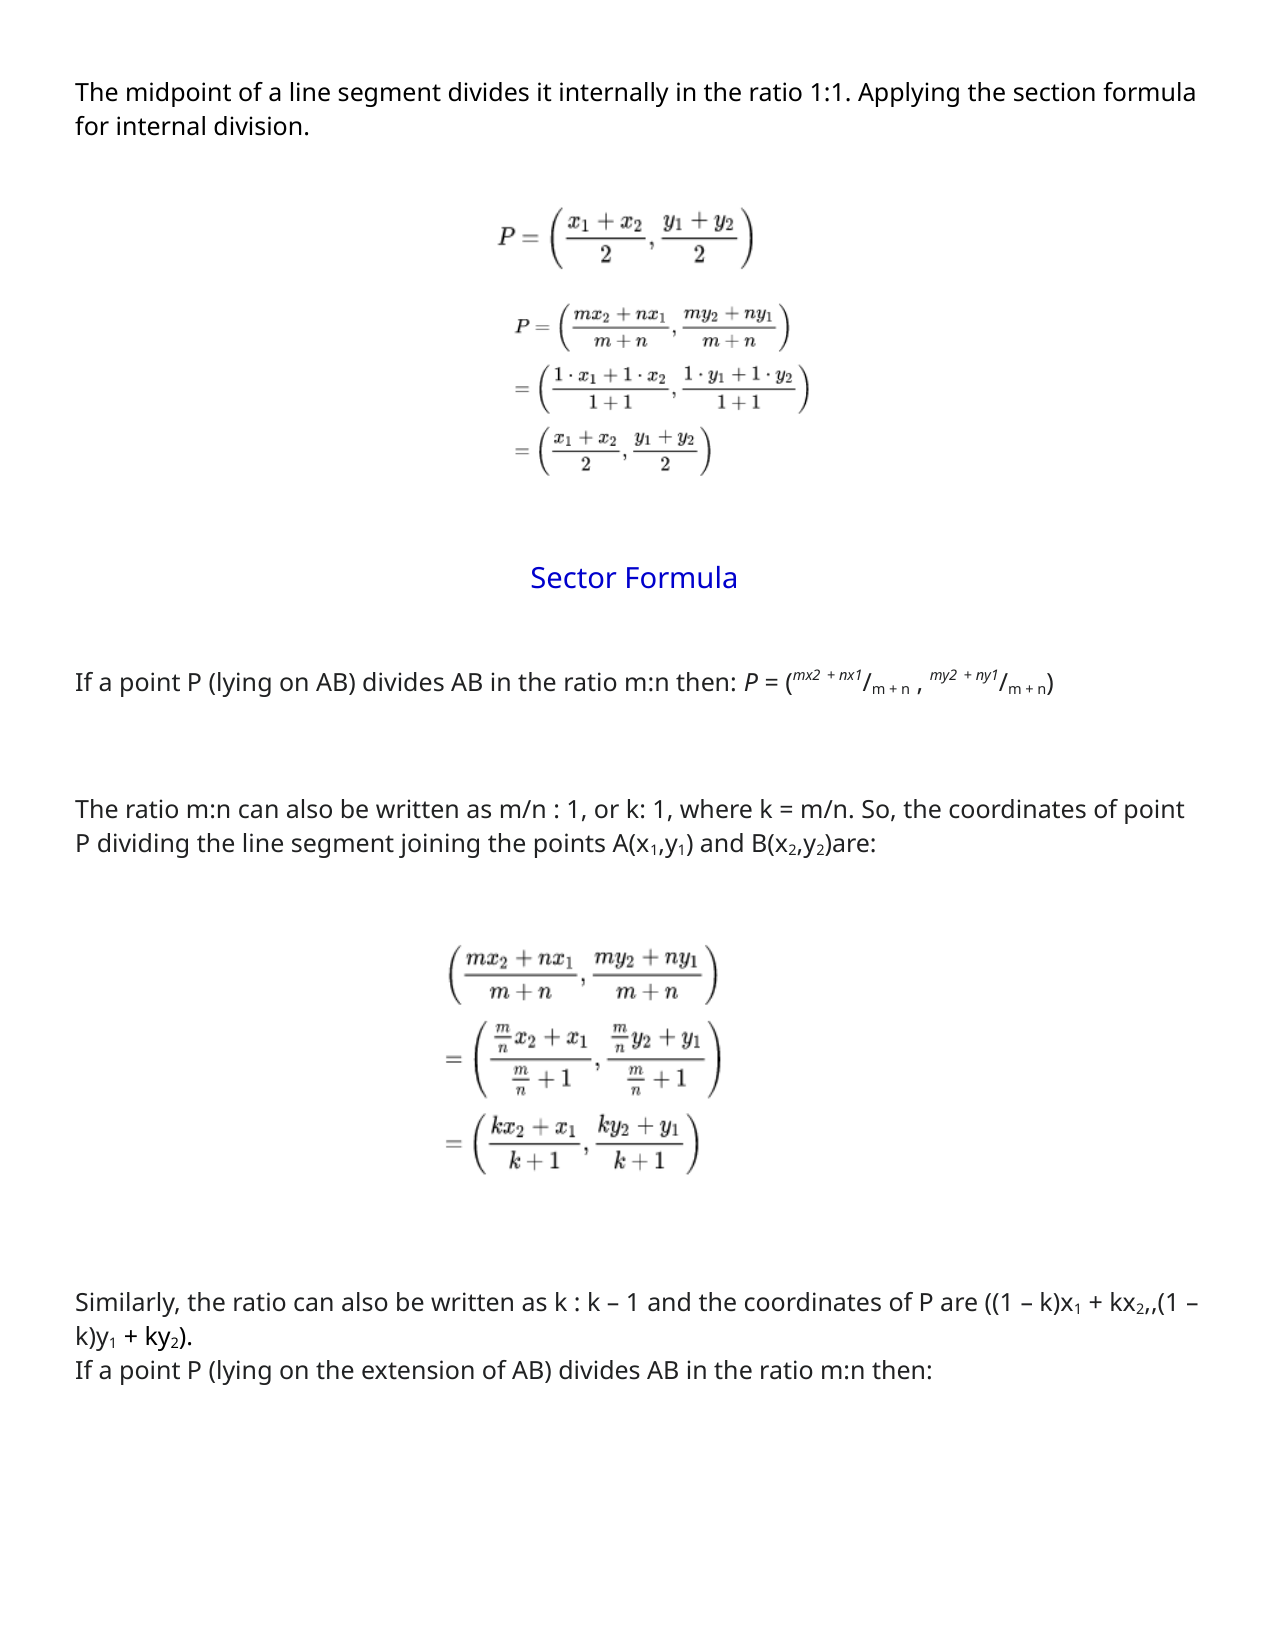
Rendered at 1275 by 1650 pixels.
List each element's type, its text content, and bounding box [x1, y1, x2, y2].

picture [461, 178, 833, 489]
text If a point P (lying on the extension of AB) divides AB in the ratio m:n then: [75, 1353, 1200, 1387]
picture [423, 932, 852, 1188]
text If a point P (lying on AB) divides AB in the ratio m:n then: P = (mx2 + nx1/m + n , my2 + ny1/m + n) [75, 665, 1200, 699]
text Sector Formula [75, 557, 1200, 597]
text Similarly, the ratio can also be written as k : k – 1 and the coordinates of P are ((1 – k)x1 + kx2,,(1 – k)y1 + ky2). [75, 1285, 1200, 1353]
text The midpoint of a line segment divides it internally in the ratio 1:1. Applying the section formula for internal division. [75, 75, 1200, 143]
text The ratio m:n can also be written as m/n : 1, or k: 1, where k = m/n. So, the coordinates of point P dividing the line segment joining the points A(x1,y1) and B(x2,y2)are: [75, 792, 1200, 860]
